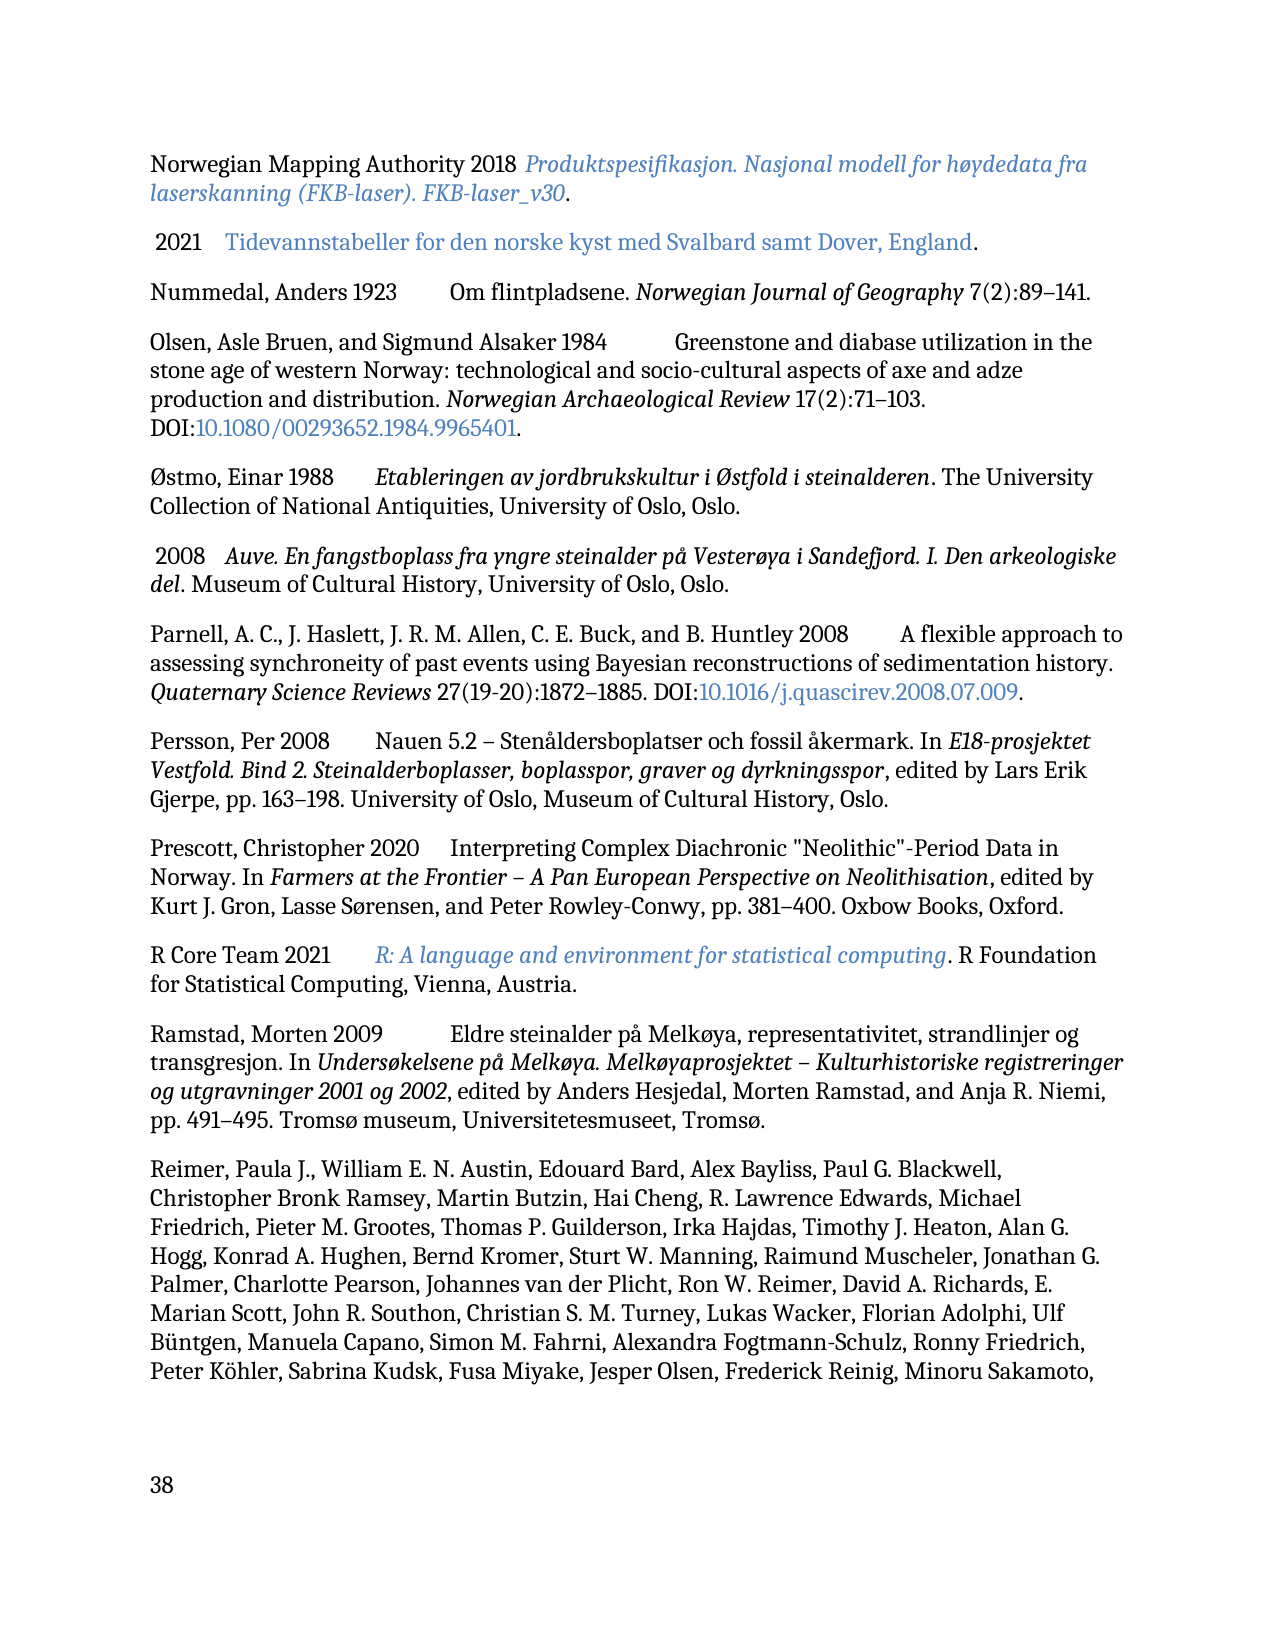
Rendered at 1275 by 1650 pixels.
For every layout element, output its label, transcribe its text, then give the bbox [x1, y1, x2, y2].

text 2008 Auve. En fangstboplass fra yngre steinalder på Vesterøya i Sandefjord. I. Den arkeologiske del. Museum of Cultural History, University of Oslo, Oslo. [150, 542, 1125, 599]
text Norwegian Mapping Authority 2018 Produktspesifikasjon. Nasjonal modell for høydedata fra laserskanning (FKB-laser). FKB-laser_v30. [150, 150, 1125, 207]
text Parnell, A. C., J. Haslett, J. R. M. Allen, C. E. Buck, and B. Huntley 2008 A flexible approach to assessing synchroneity of past events using Bayesian reconstructions of sedimentation history. Quaternary Science Reviews 27(19-20):1872–1885. DOI:10.1016/j.quascirev.2008.07.009. [150, 620, 1125, 706]
text Nummedal, Anders 1923 Om flintpladsene. Norwegian Journal of Geography 7(2):89–141. [150, 278, 1125, 307]
text Persson, Per 2008 Nauen 5.2 – Stenåldersboplatser och fossil åkermark. In E18-prosjektet Vestfold. Bind 2. Steinalderboplasser, boplasspor, graver og dyrkningsspor, edited by Lars Erik Gjerpe, pp. 163–198. University of Oslo, Museum of Cultural History, Oslo. [150, 727, 1125, 813]
text Østmo, Einar 1988 Etableringen av jordbrukskultur i Østfold i steinalderen. The University Collection of National Antiquities, University of Oslo, Oslo. [150, 463, 1125, 521]
text Olsen, Asle Bruen, and Sigmund Alsaker 1984 Greenstone and diabase utilization in the stone age of western Norway: technological and socio-cultural aspects of axe and adze production and distribution. Norwegian Archaeological Review 17(2):71–103. DOI:10.1080/00293652.1984.9965401. [150, 327, 1125, 442]
text R Core Team 2021 R: A language and environment for statistical computing. R Foundation for Statistical Computing, Vienna, Austria. [150, 941, 1125, 999]
text Reimer, Paula J., William E. N. Austin, Edouard Bard, Alex Bayliss, Paul G. Blackwell, Christopher Bronk Ramsey, Martin Butzin, Hai Cheng, R. Lawrence Edwards, Michael Friedrich, Pieter M. Grootes, Thomas P. Guilderson, Irka Hajdas, Timothy J. Heaton, Alan G. Hogg, Konrad A. Hughen, Bernd Kromer, Sturt W. Manning, Raimund Muscheler, Jonathan G. Palmer, Charlotte Pearson, Johannes van der Plicht, Ron W. Reimer, David A. Richards, E. Marian Scott, John R. Southon, Christian S. M. Turney, Lukas Wacker, Florian Adolphi, Ulf Büntgen, Manuela Capano, Simon M. Fahrni, Alexandra Fogtmann-Schulz, Ronny Friedrich, Peter Köhler, Sabrina Kudsk, Fusa Miyake, Jesper Olsen, Frederick Reinig, Minoru Sakamoto, [150, 1155, 1125, 1385]
text 2021 Tidevannstabeller for den norske kyst med Svalbard samt Dover, England. [150, 228, 1125, 257]
text Prescott, Christopher 2020 Interpreting Complex Diachronic "Neolithic"-Period Data in Norway. In Farmers at the Frontier – A Pan European Perspective on Neolithisation, edited by Kurt J. Gron, Lasse Sørensen, and Peter Rowley-Conwy, pp. 381–400. Oxbow Books, Oxford. [150, 834, 1125, 920]
text Ramstad, Morten 2009 Eldre steinalder på Melkøya, representativitet, strandlinjer og transgresjon. In Undersøkelsene på Melkøya. Melkøyaprosjektet – Kulturhistoriske registreringer og utgravninger 2001 og 2002, edited by Anders Hesjedal, Morten Ramstad, and Anja R. Niemi, pp. 491–495. Tromsø museum, Universitetesmuseet, Tromsø. [150, 1019, 1125, 1134]
